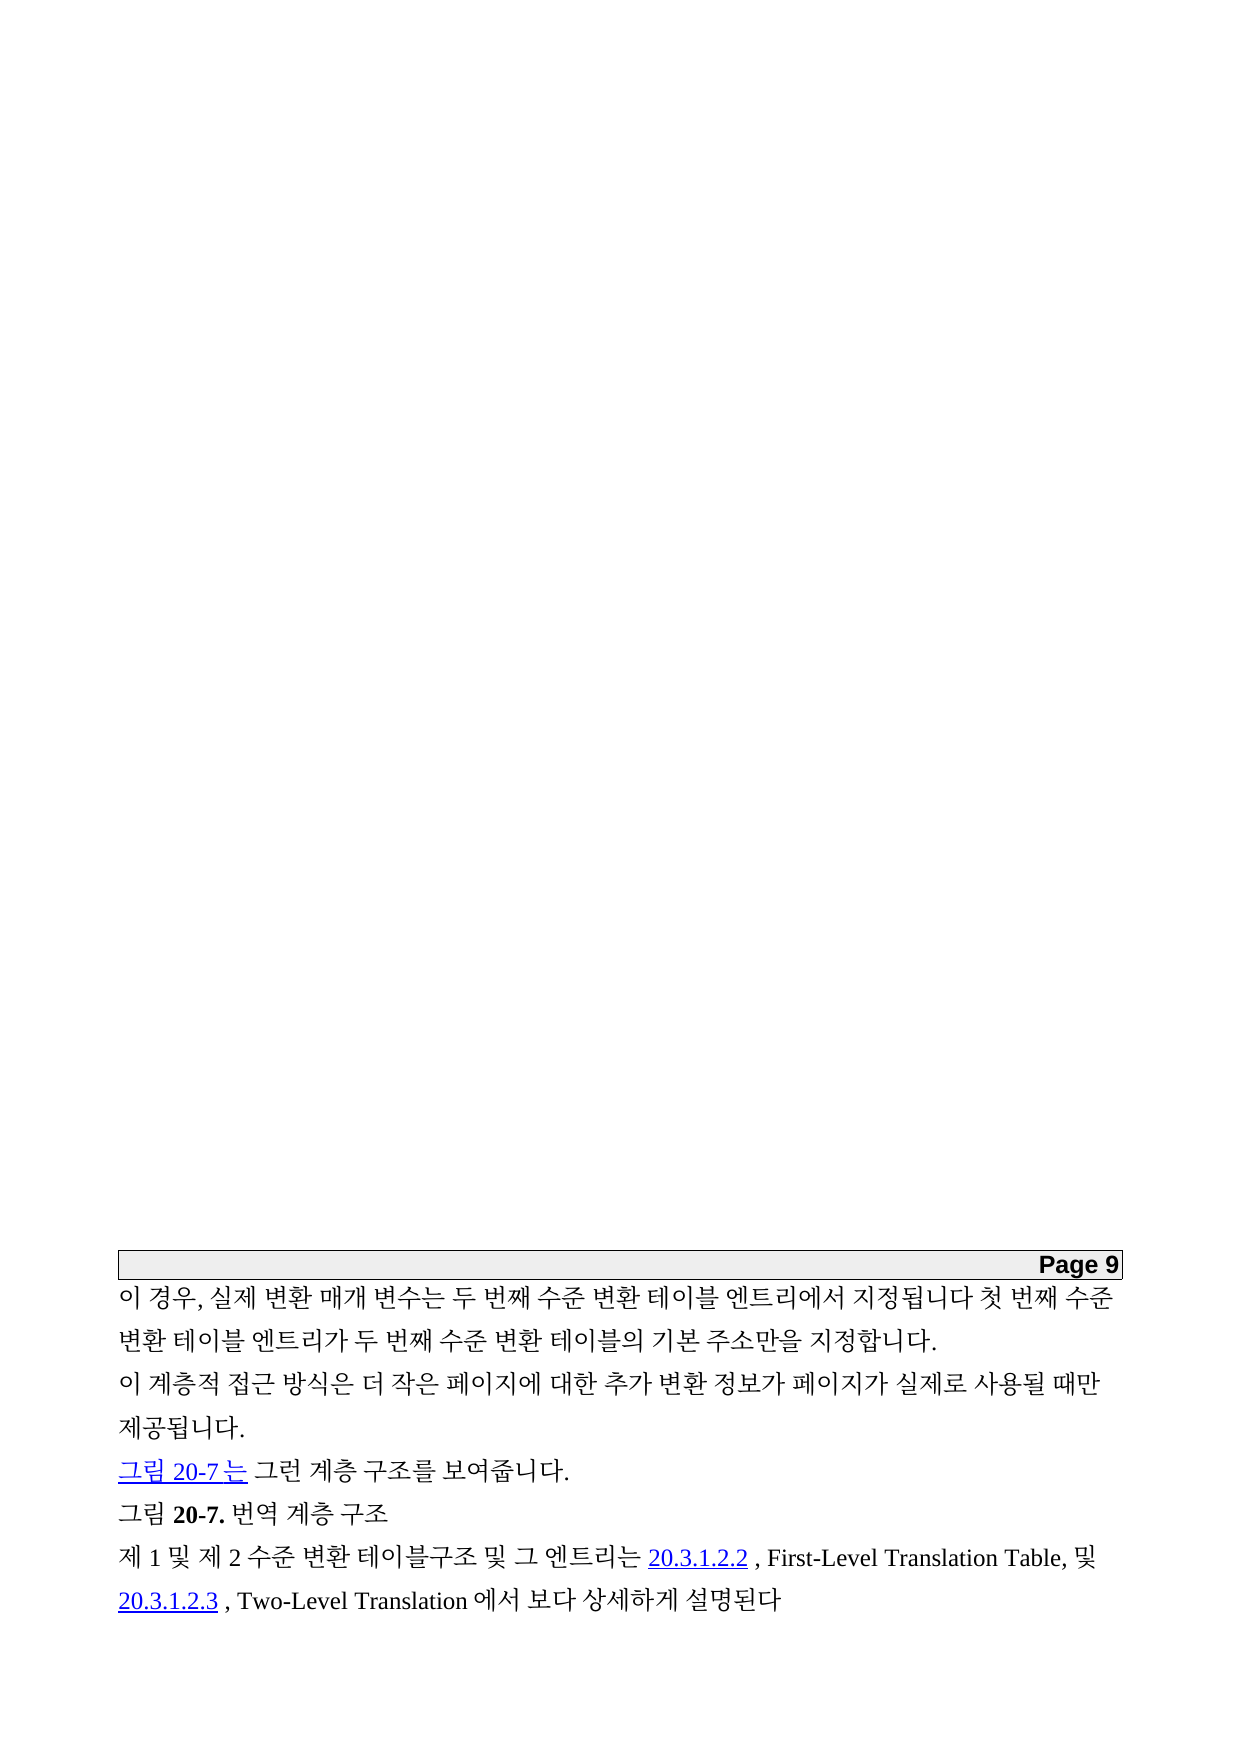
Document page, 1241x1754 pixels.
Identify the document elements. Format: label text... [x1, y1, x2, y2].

text 이 계층적 접근 방식은 더 작은 페이지에 대한 추가 변환 정보가 페이지가 실제로 사용될 때만 제공됩니다. [118, 1365, 1122, 1444]
text 그림 20-7. 번역 계층 구조 [118, 1494, 1122, 1530]
text 제 1 및 제 2 수준 변환 테이블구조 및 그 엔트리는 20.3.1.2.2 , First-Level Translation Table, 및 20.3.1.2.3 , Two-Level Translation에서 보다 상세하게 설명된다 [118, 1538, 1122, 1617]
table_header Page 9 [119, 1251, 1122, 1279]
text 그림 20-7는 그런 계층 구조를 보여줍니다. [118, 1451, 1122, 1487]
text 이 경우, 실제 변환 매개 변수는 두 번째 수준 변환 테이블 엔트리에서 지정됩니다 첫 번째 수준 변환 테이블 엔트리가 두 번째 수준 변환 테이블의 기본 주소만을 지정합니다. [118, 1280, 1122, 1358]
